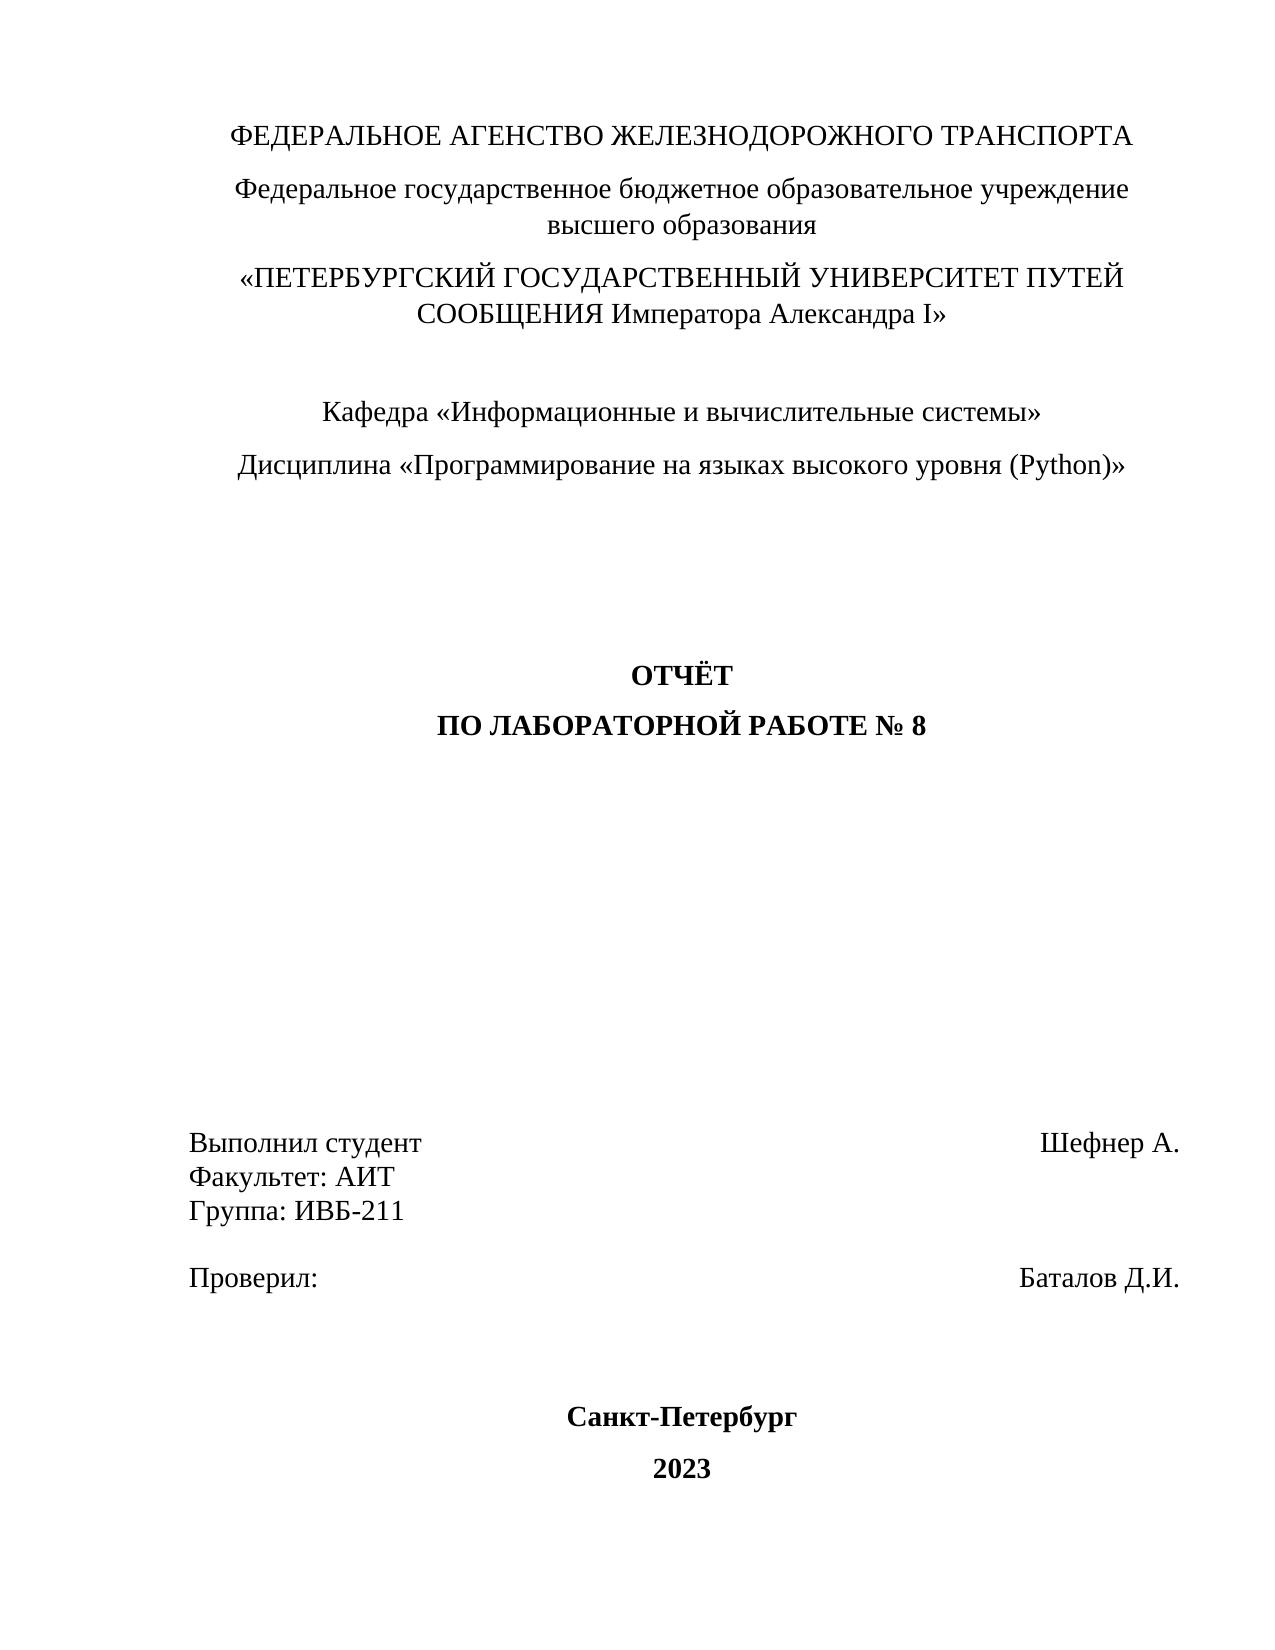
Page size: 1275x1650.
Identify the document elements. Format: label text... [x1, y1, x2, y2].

text Санкт-Петербург [177, 1399, 1186, 1432]
text Кафедра «Информационные и вычислительные системы» [177, 394, 1186, 427]
text ФЕДЕРАЛЬНОЕ АГЕНСТВО ЖЕЛЕЗНОДОРОЖНОГО ТРАНСПОРТА [177, 118, 1186, 152]
text 2023 [177, 1452, 1186, 1485]
table_cell Баталов Д.И. [722, 1260, 1191, 1293]
text Федеральное государственное бюджетное образовательное учреждение высшего образования [177, 171, 1186, 241]
text Дисциплина «Программирование на языках высокого уровня (Python)» [177, 447, 1186, 480]
table_header Шефнер А. [722, 1126, 1191, 1260]
table_header Выполнил студент Факультет: АИТ Группа: ИВБ-211 [177, 1126, 722, 1260]
text «ПЕТЕРБУРГСКИЙ ГОСУДАРСТВЕННЫЙ УНИВЕРСИТЕТ ПУТЕЙ СООБЩЕНИЯ Императора Александра I» [177, 260, 1186, 329]
text ОТЧЁТ [177, 658, 1186, 692]
text ПО ЛАБОРАТОРНОЙ РАБОТЕ № 8 [177, 708, 1186, 742]
table_cell Проверил: [177, 1260, 722, 1293]
